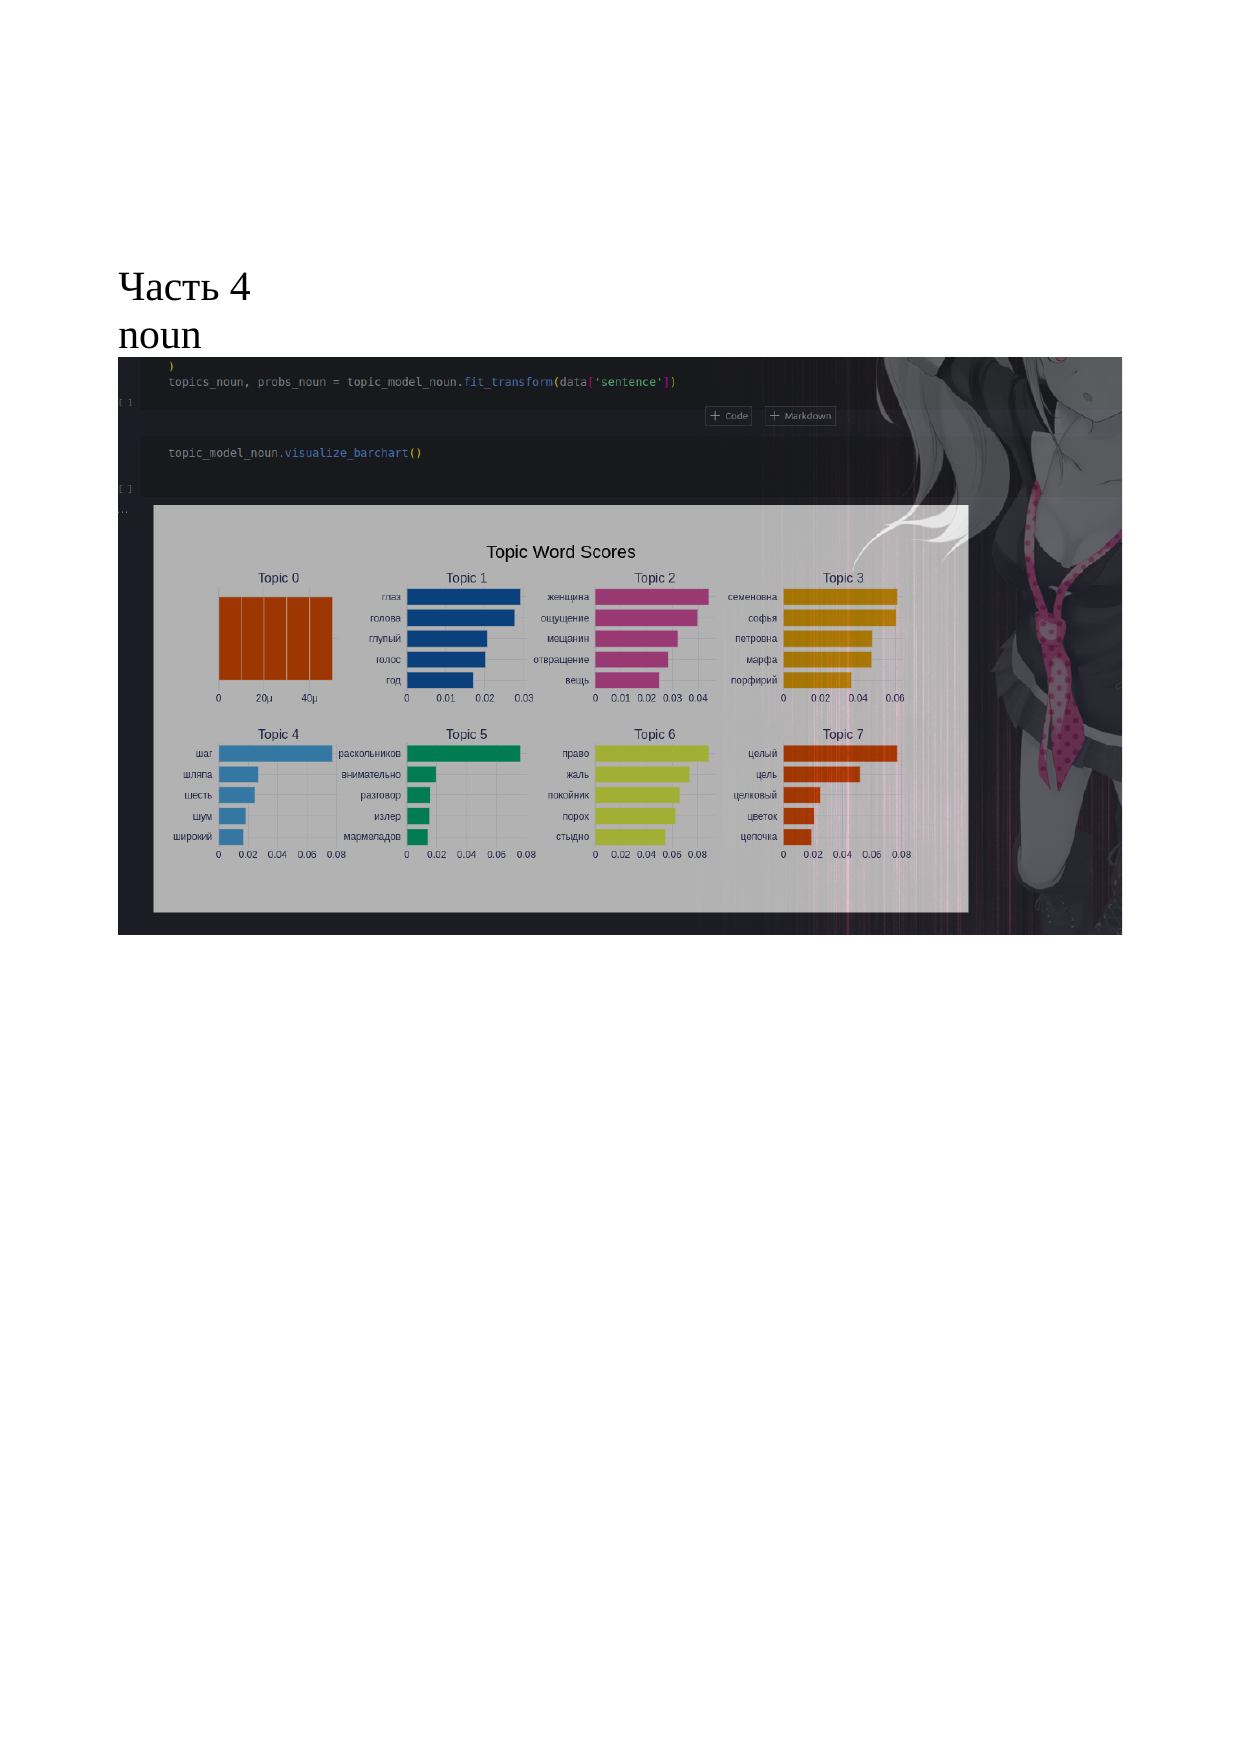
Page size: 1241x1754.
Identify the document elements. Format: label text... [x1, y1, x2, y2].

text noun [118, 310, 1122, 357]
text Часть 4 [118, 262, 1122, 310]
picture [118, 357, 1123, 935]
